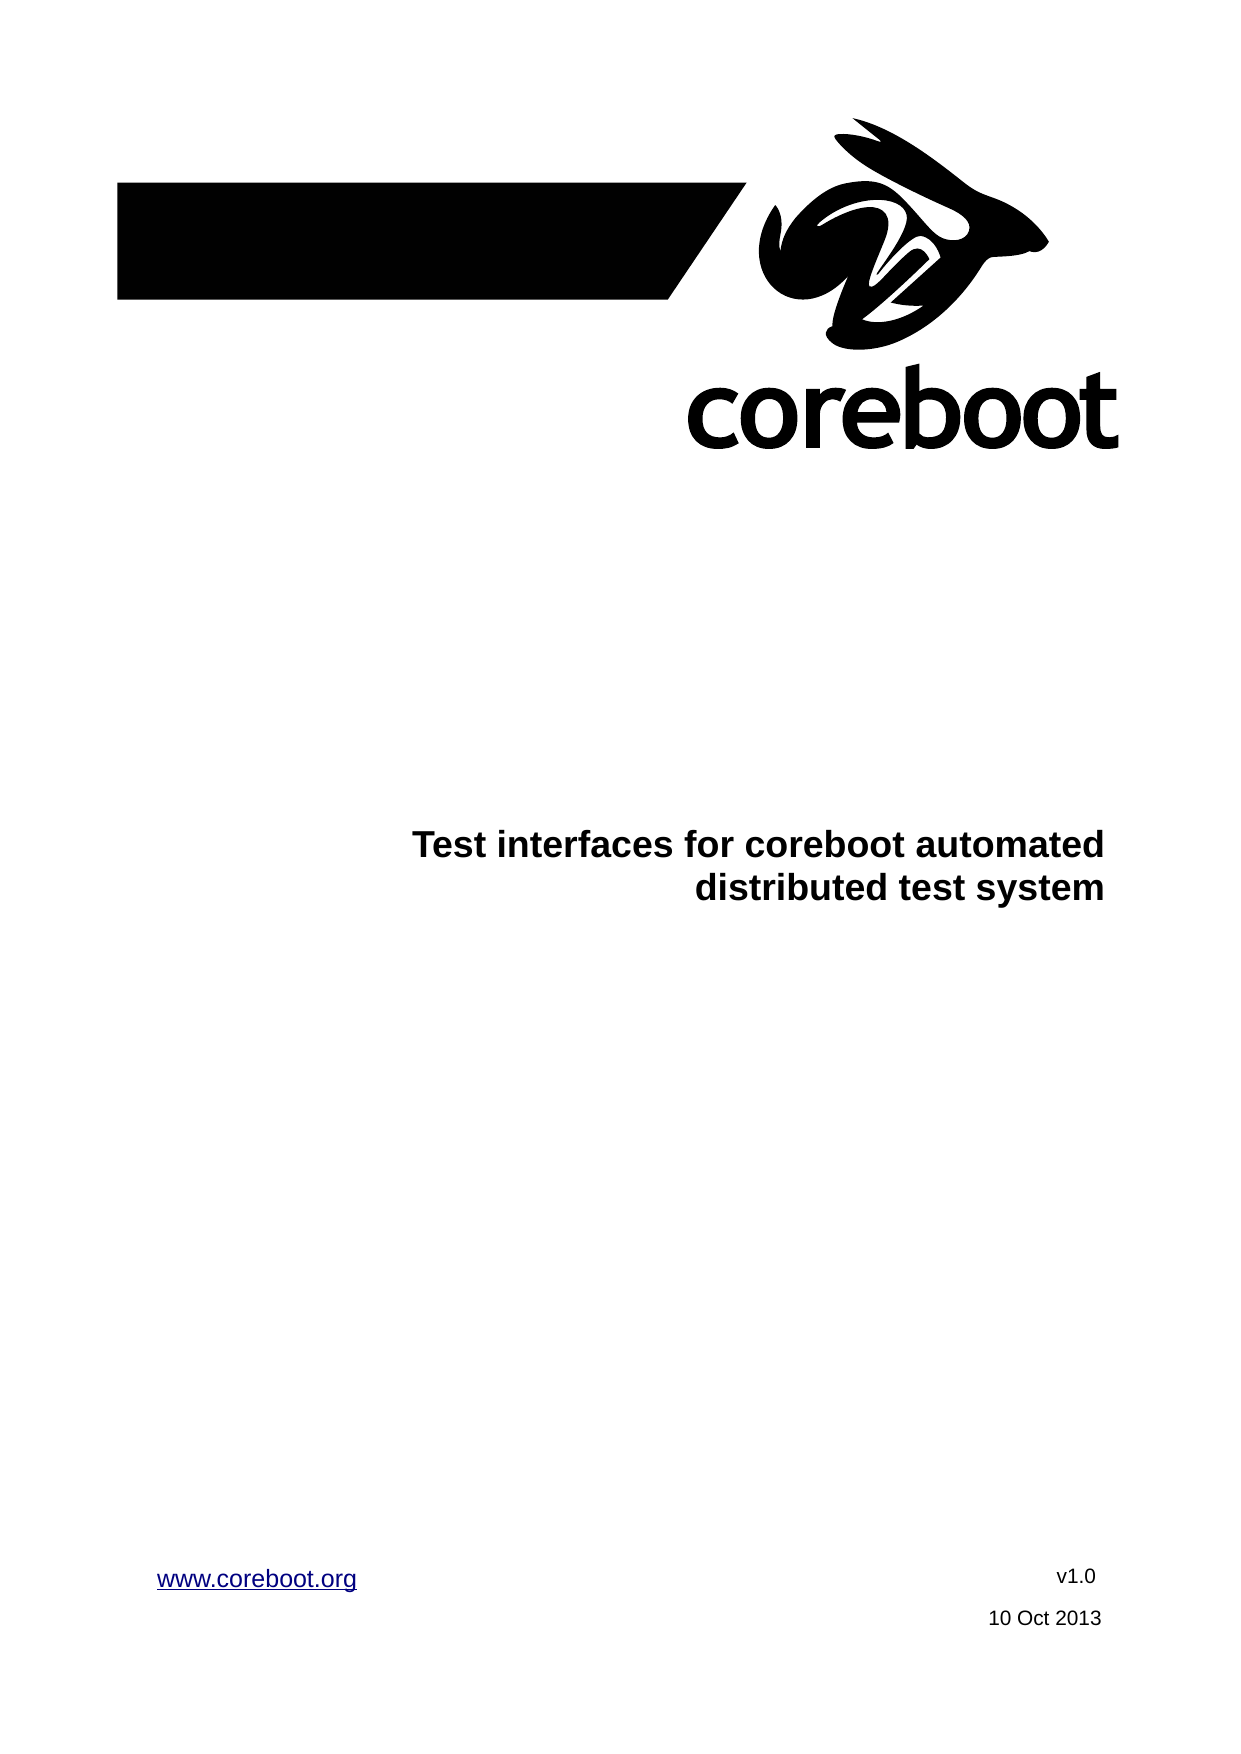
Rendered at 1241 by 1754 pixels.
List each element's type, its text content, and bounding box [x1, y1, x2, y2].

text 10 Oct 2013 [846, 1606, 1101, 1630]
text www.coreboot.org [157, 1564, 412, 1593]
text v1.0 [846, 1564, 1101, 1588]
title Test interfaces for coreboot automated distributed test system [304, 822, 1105, 908]
